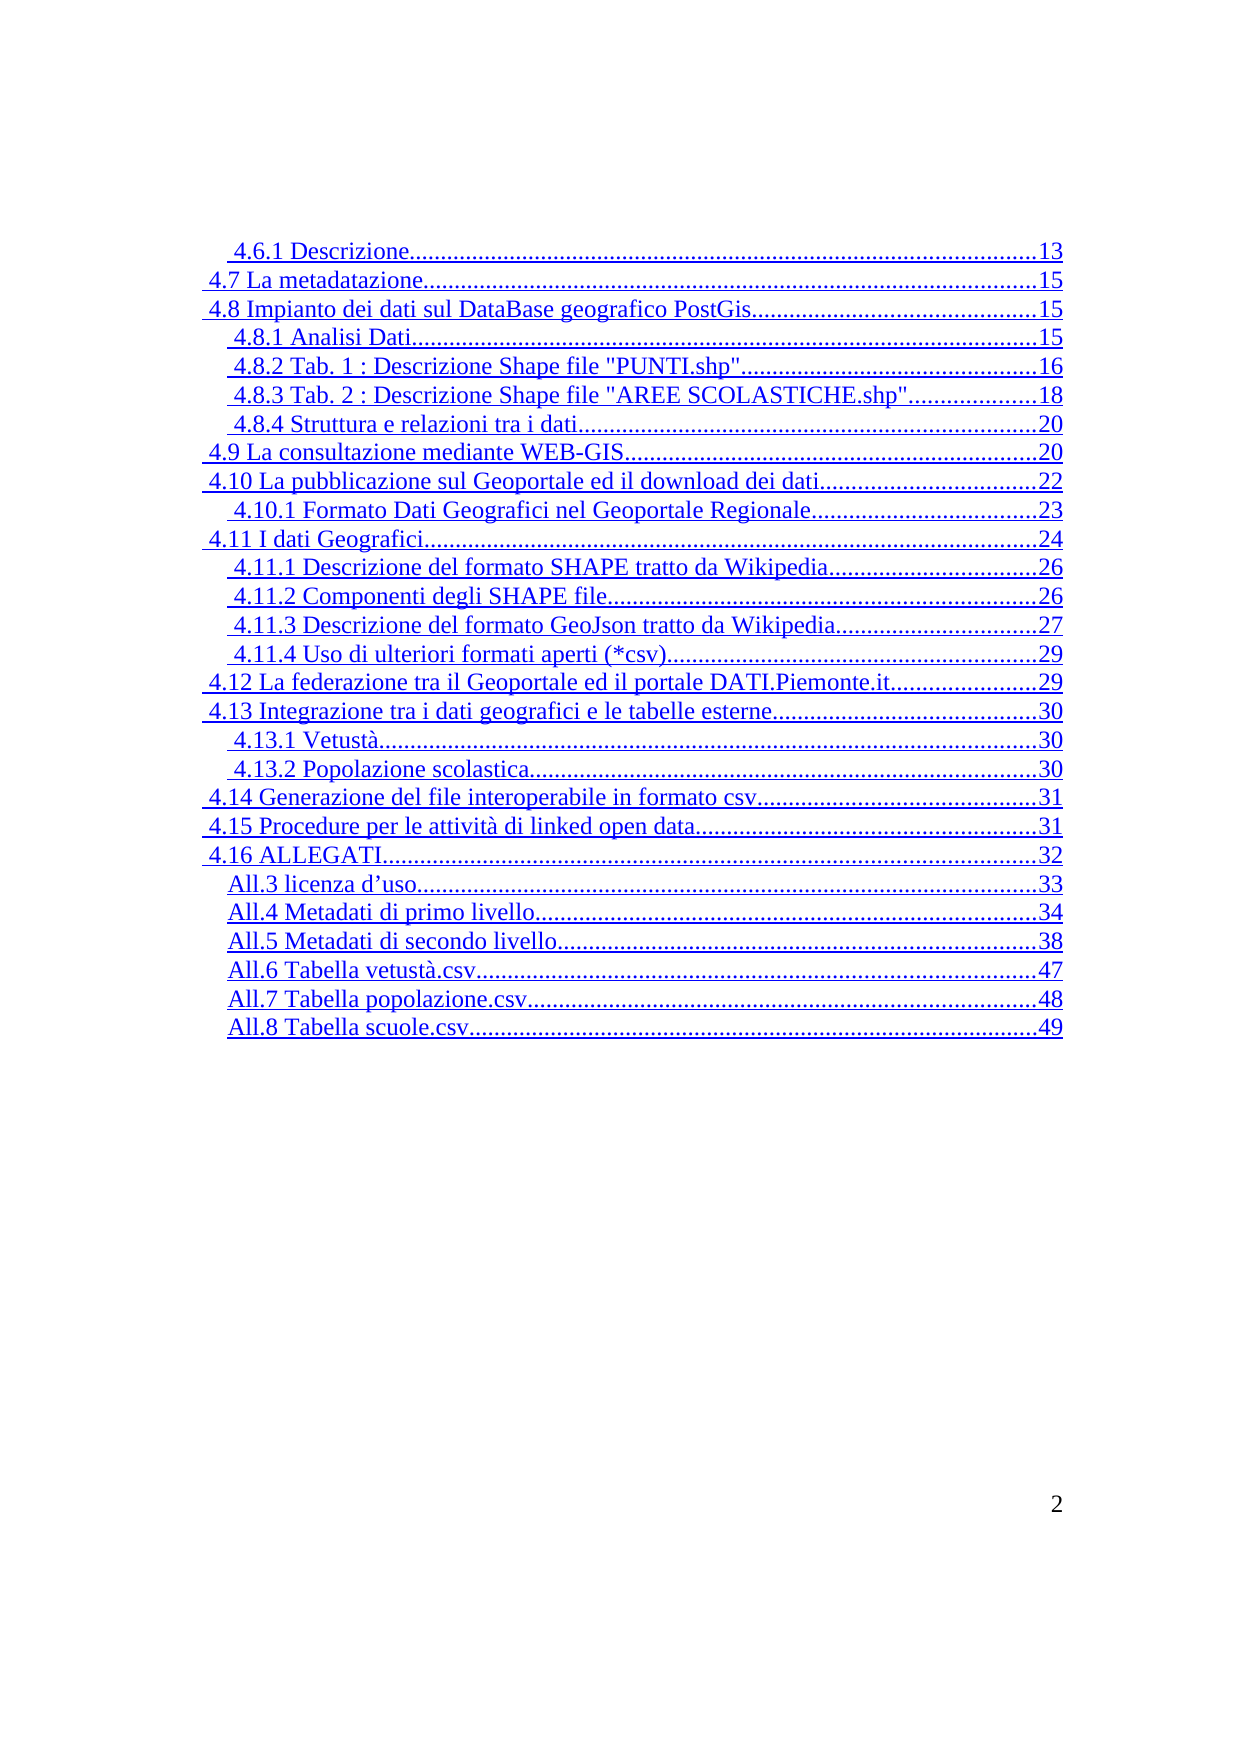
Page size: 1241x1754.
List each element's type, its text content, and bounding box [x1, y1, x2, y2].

text All.8 Tabella scuole.csv 49 [227, 1012, 1063, 1037]
text 4.11.4 Uso di ulteriori formati aperti (*csv) 29 [227, 639, 1063, 664]
text All.3 licenza d’uso 33 [227, 869, 1063, 894]
text 4.11.1 Descrizione del formato SHAPE tratto da Wikipedia 26 [227, 552, 1063, 577]
text All.6 Tabella vetustà.csv 47 [227, 955, 1063, 980]
text 4.15 Procedure per le attività di linked open data 31 [202, 811, 1063, 836]
text All.5 Metadati di secondo livello 38 [227, 926, 1063, 951]
text 4.13.2 Popolazione scolastica 30 [227, 754, 1063, 779]
text 4.14 Generazione del file interoperabile in formato csv 31 [202, 782, 1063, 807]
text 4.16 ALLEGATI 32 [202, 840, 1063, 865]
text 4.8.1 Analisi Dati 15 [227, 322, 1063, 347]
text 4.10 La pubblicazione sul Geoportale ed il download dei dati 22 [202, 466, 1063, 491]
text 4.8 Impianto dei dati sul DataBase geografico PostGis 15 [202, 294, 1063, 319]
text All.7 Tabella popolazione.csv 48 [227, 984, 1063, 1009]
text 4.11 I dati Geografici 24 [202, 524, 1063, 549]
text 4.9 La consultazione mediante WEB-GIS 20 [202, 437, 1063, 462]
text 4.7 La metadatazione 15 [202, 265, 1063, 290]
text 4.10.1 Formato Dati Geografici nel Geoportale Regionale 23 [227, 495, 1063, 520]
text 4.8.3 Tab. 2 : Descrizione Shape file "AREE SCOLASTICHE.shp" 18 [227, 380, 1063, 405]
text 4.11.3 Descrizione del formato GeoJson tratto da Wikipedia 27 [227, 610, 1063, 635]
text 4.13.1 Vetustà 30 [227, 725, 1063, 750]
text 4.8.2 Tab. 1 : Descrizione Shape file "PUNTI.shp" 16 [227, 351, 1063, 376]
text All.4 Metadati di primo livello 34 [227, 897, 1063, 922]
text 4.12 La federazione tra il Geoportale ed il portale DATI.Piemonte.it 29 [202, 667, 1063, 692]
text 4.11.2 Componenti degli SHAPE file 26 [227, 581, 1063, 606]
text 4.13 Integrazione tra i dati geografici e le tabelle esterne 30 [202, 696, 1063, 721]
text 4.8.4 Struttura e relazioni tra i dati 20 [227, 409, 1063, 434]
text 4.6.1 Descrizione 13 [227, 236, 1063, 261]
